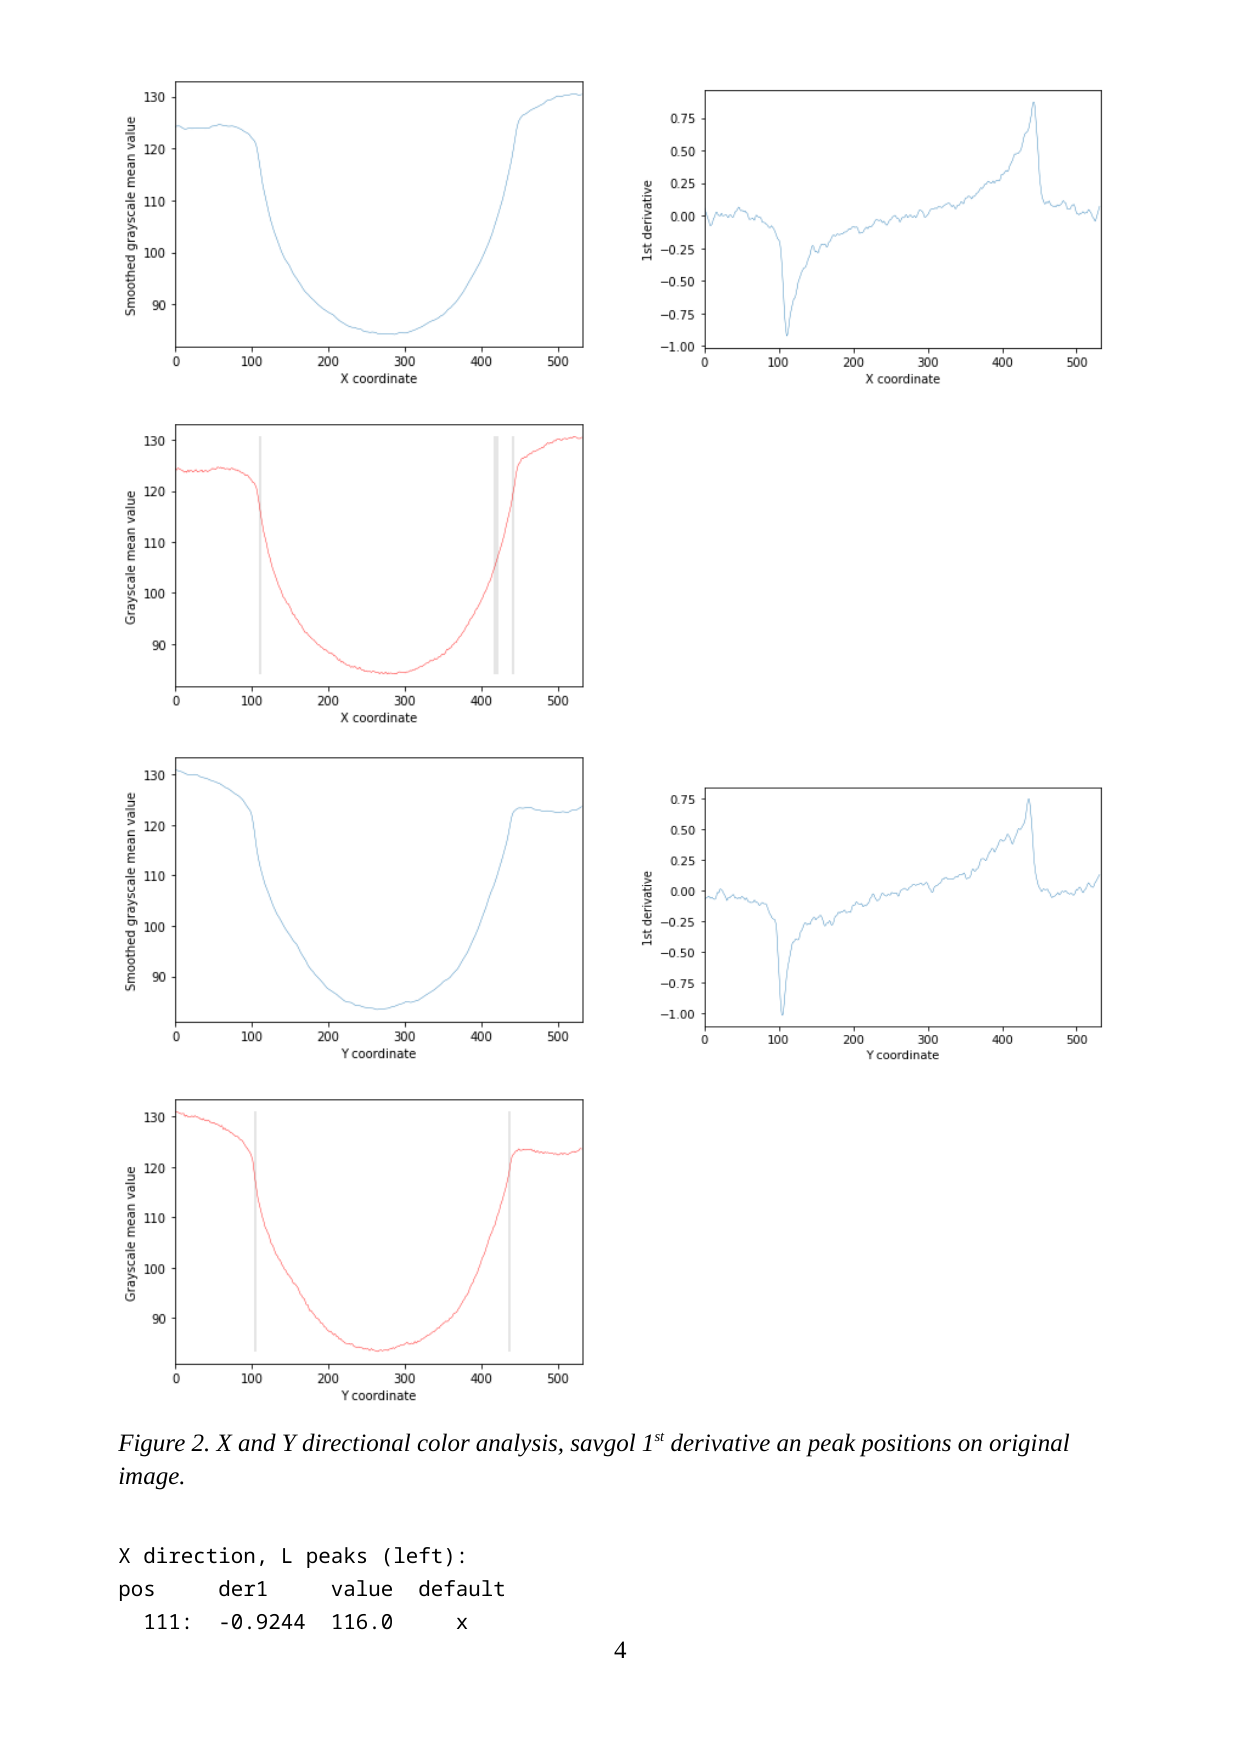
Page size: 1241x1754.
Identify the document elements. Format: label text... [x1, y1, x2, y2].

text Figure 2. X and Y directional color analysis, savgol 1st derivative an peak positions on original image. [118, 1428, 1122, 1490]
picture [118, 1092, 591, 1410]
text X direction, L peaks (left): pos der1 value default 111: -0.9244 116.0 x [118, 1509, 1122, 1635]
picture [635, 781, 1108, 1068]
picture [118, 75, 591, 393]
picture [118, 750, 591, 1068]
picture [635, 83, 1108, 393]
picture [118, 417, 591, 732]
